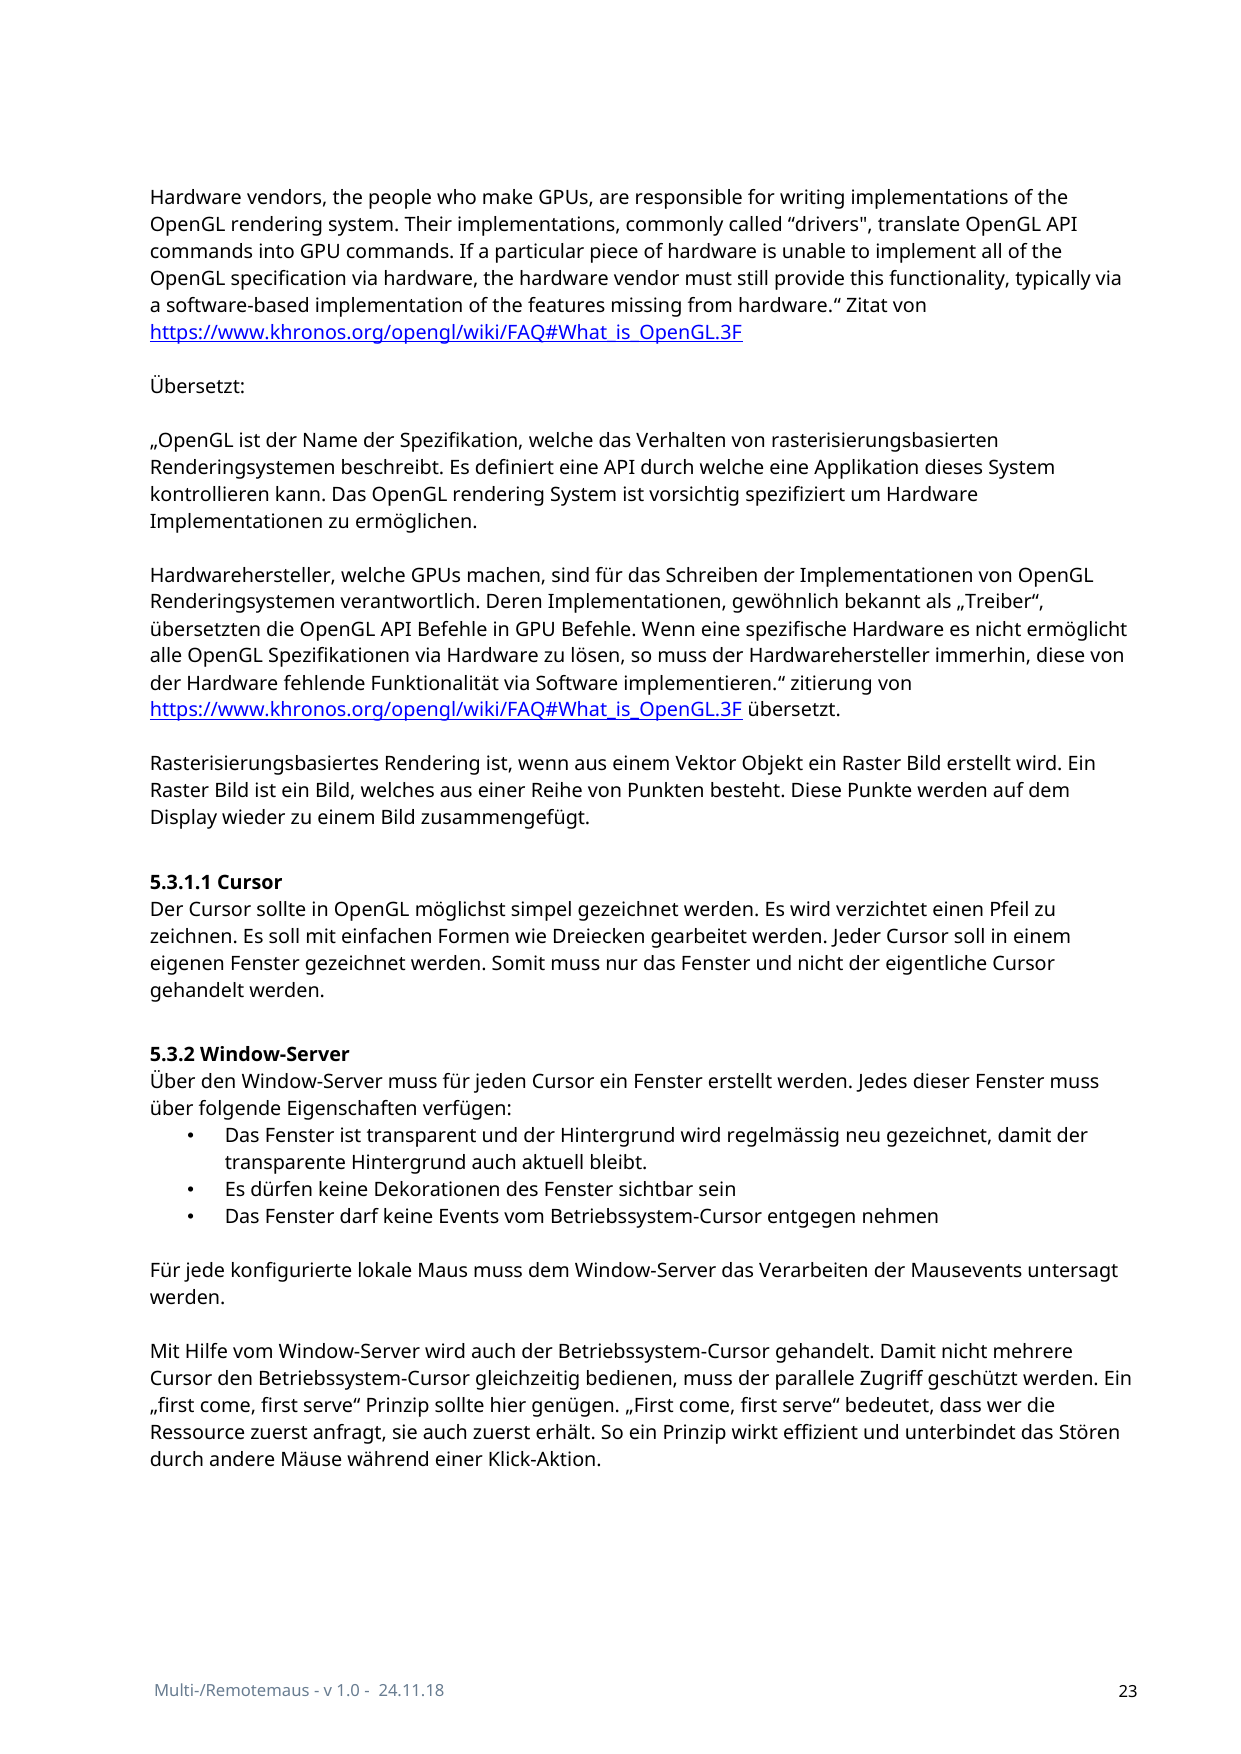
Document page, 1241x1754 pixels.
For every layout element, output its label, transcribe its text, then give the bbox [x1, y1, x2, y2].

list Das Fenster darf keine Events vom Betriebssystem-Cursor entgegen nehmen [187, 1202, 1136, 1229]
text Der Cursor sollte in OpenGL möglichst simpel gezeichnet werden. Es wird verzichtet einen Pfeil zu zeichnen. Es soll mit einfachen Formen wie Dreiecken gearbeitet werden. Jeder Cursor soll in einem eigenen Fenster gezeichnet werden. Somit muss nur das Fenster und nicht der eigentliche Cursor gehandelt werden. [149, 895, 1136, 1003]
text Hardware vendors, the people who make GPUs, are responsible for writing implementations of the OpenGL rendering system. Their implementations, commonly called “drivers", translate OpenGL API commands into GPU commands. If a particular piece of hardware is unable to implement all of the OpenGL specification via hardware, the hardware vendor must still provide this functionality, typically via a software-based implementation of the features missing from hardware.“ Zitat von https://www.khronos.org/opengl/wiki/FAQ#What_is_OpenGL.3F [149, 183, 1136, 345]
list Das Fenster ist transparent und der Hintergrund wird regelmässig neu gezeichnet, damit der transparente Hintergrund auch aktuell bleibt. [187, 1121, 1136, 1175]
text Hardwarehersteller, welche GPUs machen, sind für das Schreiben der Implementationen von OpenGL Renderingsystemen verantwortlich. Deren Implementationen, gewöhnlich bekannt als „Treiber“, übersetzten die OpenGL API Befehle in GPU Befehle. Wenn eine spezifische Hardware es nicht ermöglicht alle OpenGL Spezifikationen via Hardware zu lösen, so muss der Hardwarehersteller immerhin, diese von der Hardware fehlende Funktionalität via Software implementieren.“ zitierung von https://www.khronos.org/opengl/wiki/FAQ#What_is_OpenGL.3F übersetzt. [149, 561, 1136, 723]
list Es dürfen keine Dekorationen des Fenster sichtbar sein [187, 1175, 1136, 1202]
text „OpenGL ist der Name der Spezifikation, welche das Verhalten von rasterisierungsbasierten Renderingsystemen beschreibt. Es definiert eine API durch welche eine Applikation dieses System kontrollieren kann. Das OpenGL rendering System ist vorsichtig spezifiziert um Hardware Implementationen zu ermöglichen. [149, 426, 1136, 534]
subtitle Cursor [149, 868, 1136, 895]
text Übersetzt: [149, 372, 1136, 399]
text Über den Window-Server muss für jeden Cursor ein Fenster erstellt werden. Jedes dieser Fenster muss über folgende Eigenschaften verfügen: [149, 1067, 1136, 1121]
text Mit Hilfe vom Window-Server wird auch der Betriebssystem-Cursor gehandelt. Damit nicht mehrere Cursor den Betriebssystem-Cursor gleichzeitig bedienen, muss der parallele Zugriff geschützt werden. Ein „first come, first serve“ Prinzip sollte hier genügen. „First come, first serve“ bedeutet, dass wer die Ressource zuerst anfragt, sie auch zuerst erhält. So ein Prinzip wirkt effizient und unterbindet das Stören durch andere Mäuse während einer Klick-Aktion. [149, 1337, 1136, 1472]
text Für jede konfigurierte lokale Maus muss dem Window-Server das Verarbeiten der Mausevents untersagt werden. [149, 1256, 1136, 1310]
text Rasterisierungsbasiertes Rendering ist, wenn aus einem Vektor Objekt ein Raster Bild erstellt wird. Ein Raster Bild ist ein Bild, welches aus einer Reihe von Punkten besteht. Diese Punkte werden auf dem Display wieder zu einem Bild zusammengefügt. [149, 750, 1136, 831]
subtitle Window-Server [149, 1041, 1136, 1067]
